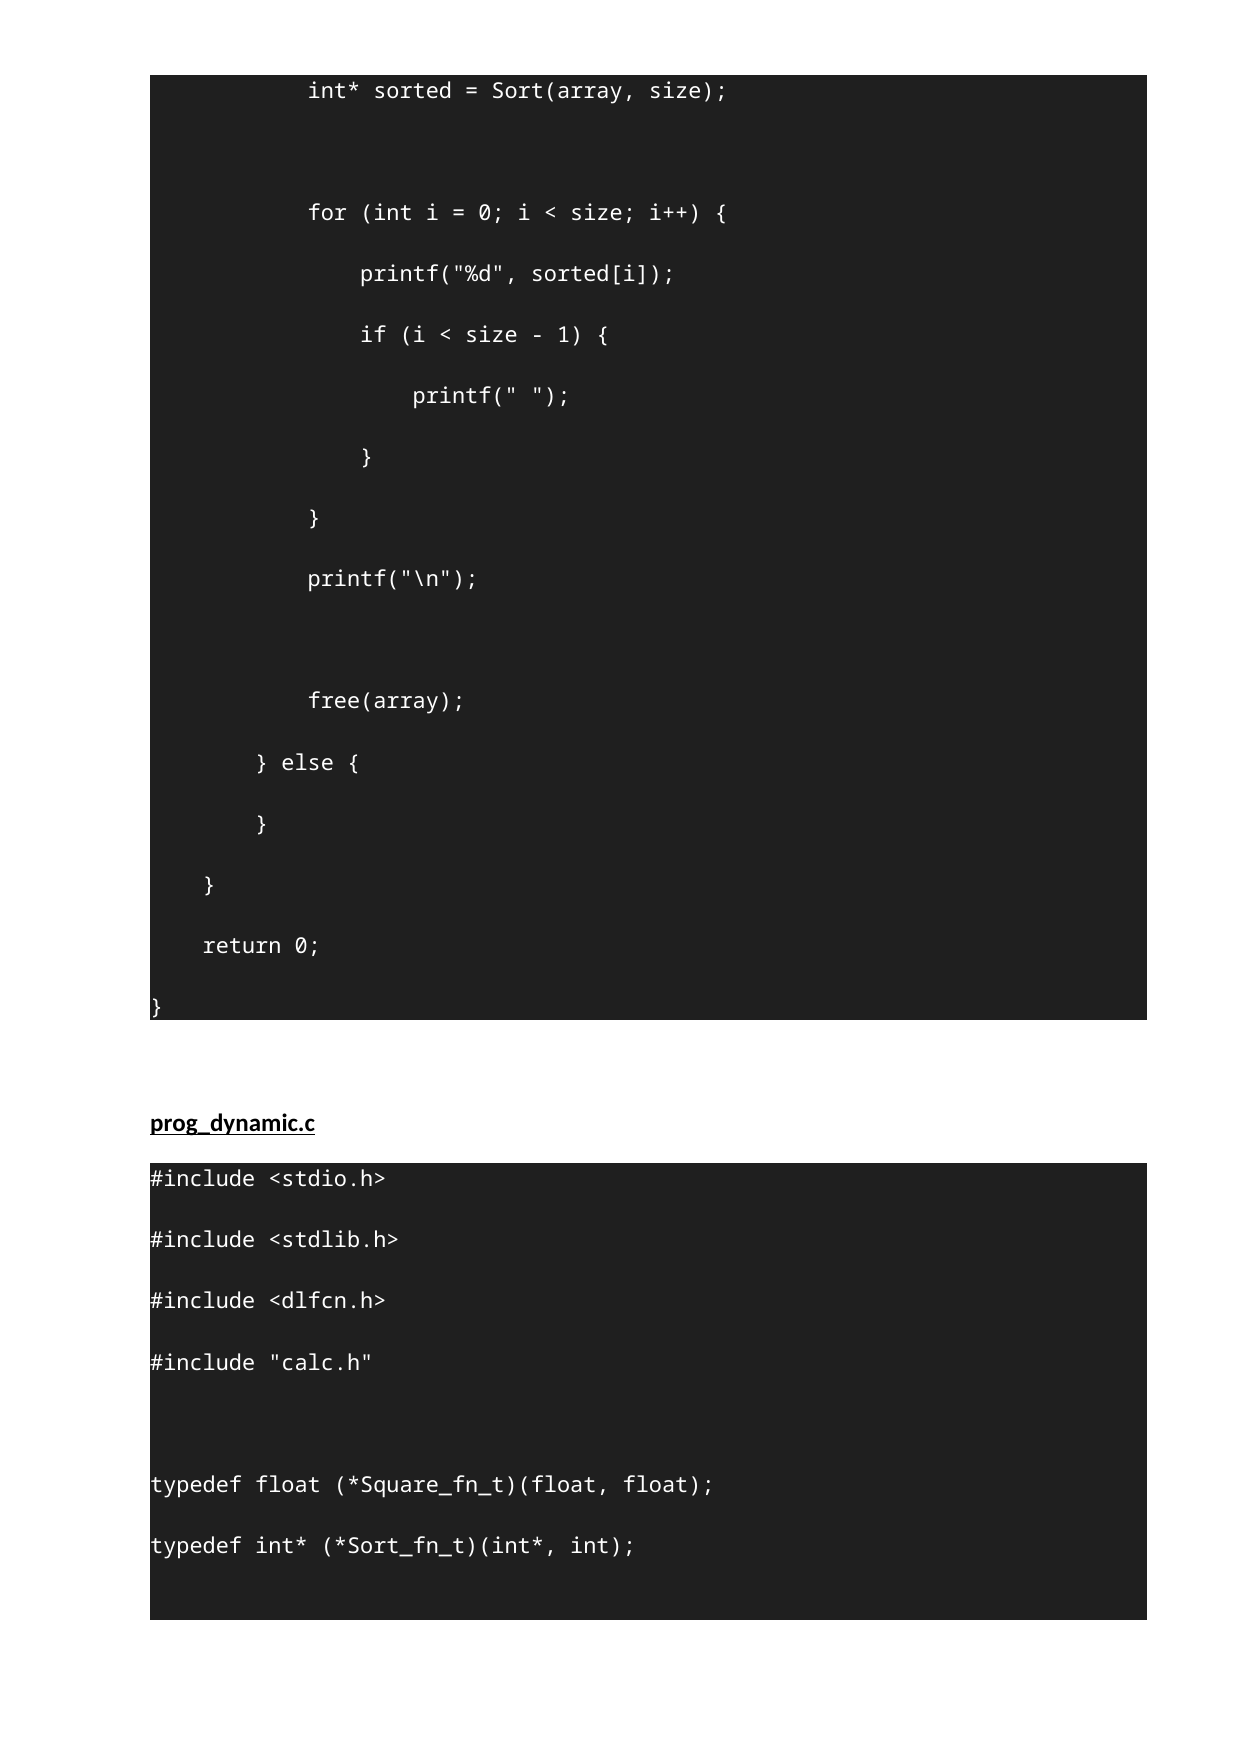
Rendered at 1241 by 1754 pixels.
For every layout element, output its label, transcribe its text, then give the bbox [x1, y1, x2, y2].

text #include <stdio.h> [150, 1163, 1147, 1193]
text for (int i = 0; i < size; i++) { [150, 197, 1147, 227]
text printf(" "); [150, 380, 1147, 410]
text return 0; [150, 929, 1147, 959]
text } [150, 868, 1147, 898]
text int* sorted = Sort(array, size); [150, 75, 1147, 105]
text printf("\n"); [150, 563, 1147, 593]
text } [150, 991, 1147, 1020]
text printf("%d", sorted[i]); [150, 258, 1147, 288]
text free(array); [150, 685, 1147, 715]
text } else { [150, 746, 1147, 776]
text #include <stdlib.h> [150, 1224, 1147, 1254]
text prog_dynamic.c [150, 1107, 1147, 1138]
text #include <dlfcn.h> [150, 1285, 1147, 1315]
text } [150, 441, 1147, 471]
text #include "calc.h" [150, 1346, 1147, 1376]
text } [150, 502, 1147, 532]
text if (i < size - 1) { [150, 319, 1147, 349]
text } [150, 807, 1147, 837]
text typedef float (*Square_fn_t)(float, float); [150, 1468, 1147, 1498]
text typedef int* (*Sort_fn_t)(int*, int); [150, 1529, 1147, 1559]
